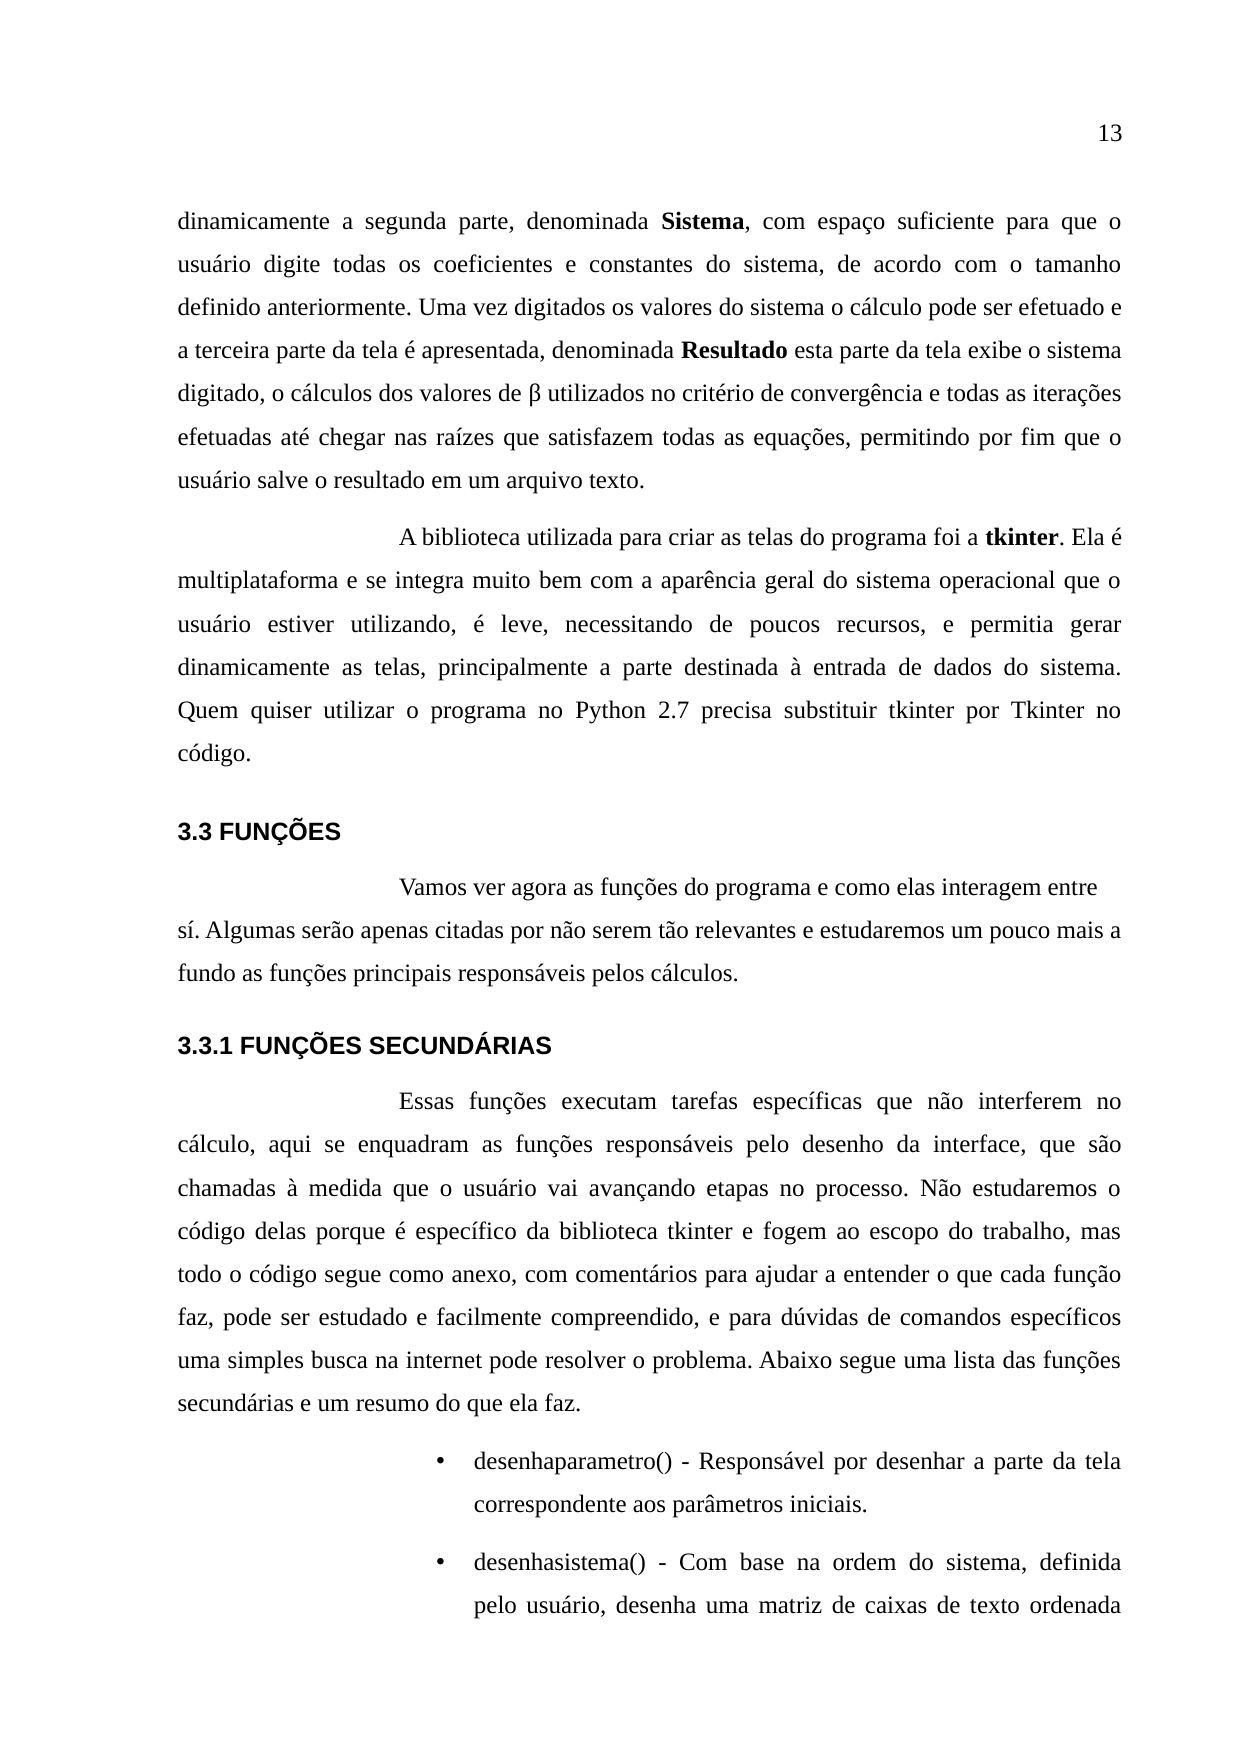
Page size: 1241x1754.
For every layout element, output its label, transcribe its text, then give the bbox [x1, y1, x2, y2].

text Essas funções executam tarefas específicas que não interferem no cálculo, aqui se enquadram as funções responsáveis pelo desenho da interface, que são chamadas à medida que o usuário vai avançando etapas no processo. Não estudaremos o código delas porque é específico da biblioteca tkinter e fogem ao escopo do trabalho, mas todo o código segue como anexo, com comentários para ajudar a entender o que cada função faz, pode ser estudado e facilmente compreendido, e para dúvidas de comandos específicos uma simples busca na internet pode resolver o problema. Abaixo segue uma lista das funções secundárias e um resumo do que ela faz. [177, 1086, 1122, 1417]
list desenhasistema() - Com base na ordem do sistema, definida pelo usuário, desenha uma matriz de caixas de texto ordenada [436, 1547, 1122, 1619]
text dinamicamente a segunda parte, denominada Sistema, com espaço suficiente para que o usuário digite todas os coeficientes e constantes do sistema, de acordo com o tamanho definido anteriormente. Uma vez digitados os valores do sistema o cálculo pode ser efetuado e a terceira parte da tela é apresentada, denominada Resultado esta parte da tela exibe o sistema digitado, o cálculos dos valores de β utilizados no critério de convergência e todas as iterações efetuadas até chegar nas raízes que satisfazem todas as equações, permitindo por fim que o usuário salve o resultado em um arquivo texto. [177, 206, 1122, 493]
text A biblioteca utilizada para criar as telas do programa foi a tkinter. Ela é multiplataforma e se integra muito bem com a aparência geral do sistema operacional que o usuário estiver utilizando, é leve, necessitando de poucos recursos, e permitia gerar dinamicamente as telas, principalmente a parte destinada à entrada de dados do sistema. Quem quiser utilizar o programa no Python 2.7 precisa substituir tkinter por Tkinter no código. [177, 522, 1122, 767]
text Vamos ver agora as funções do programa e como elas interagem entre sí. Algumas serão apenas citadas por não serem tão relevantes e estudaremos um pouco mais a fundo as funções principais responsáveis pelos cálculos. [177, 872, 1122, 987]
subtitle 3.3 FUNÇÕES [177, 817, 1122, 845]
list desenhaparametro() - Responsável por desenhar a parte da tela correspondente aos parâmetros iniciais. [436, 1446, 1122, 1518]
subtitle 3.3.1 FUNÇÕES SECUNDÁRIAS [177, 1031, 1122, 1059]
